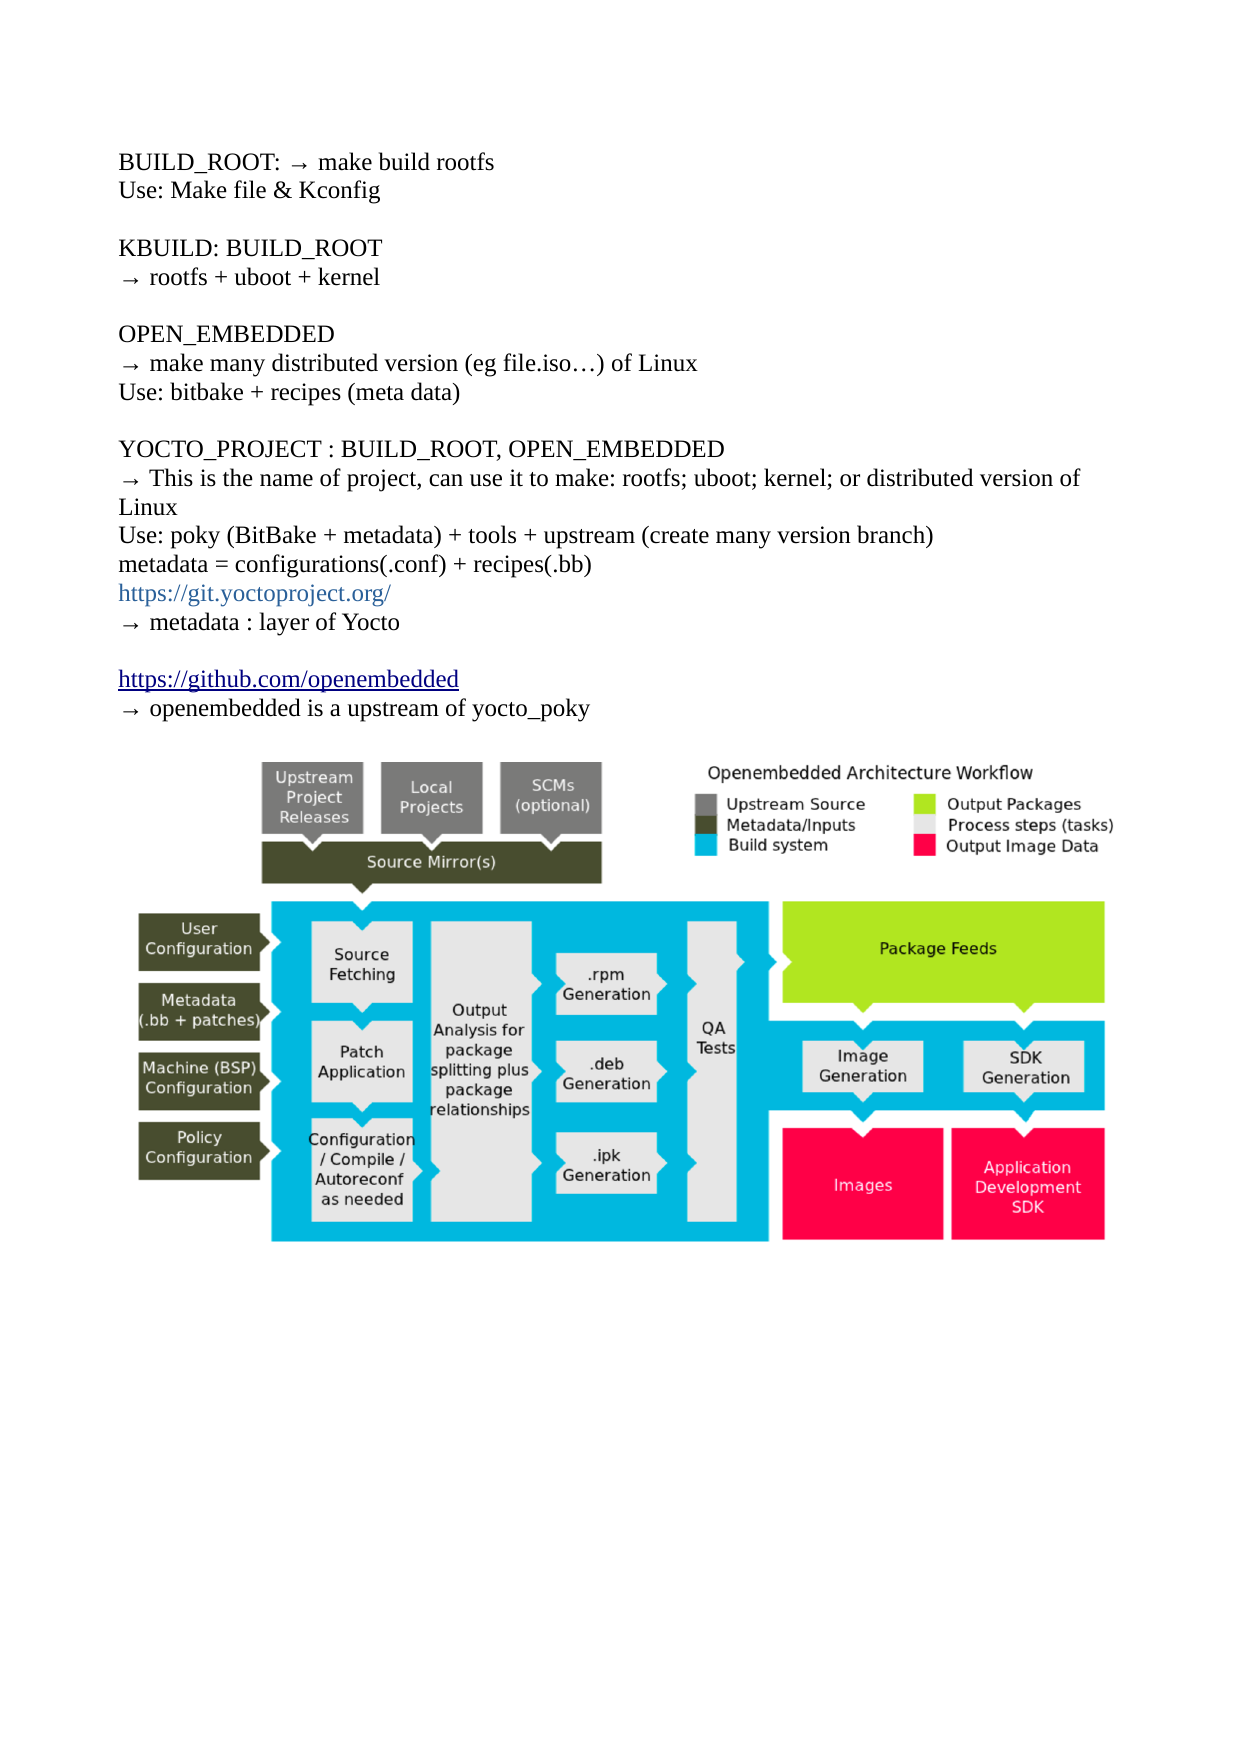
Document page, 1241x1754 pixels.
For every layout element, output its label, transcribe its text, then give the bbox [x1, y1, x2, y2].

text → rootfs + uboot + kernel [118, 262, 1122, 291]
text metadata = configurations(.conf) + recipes(.bb) [118, 549, 1122, 578]
text YOCTO_PROJECT : BUILD_ROOT, OPEN_EMBEDDED [118, 434, 1122, 463]
text → metadata : layer of Yocto [118, 607, 1122, 636]
text Use: bitbake + recipes (meta data) [118, 377, 1122, 406]
text → make many distributed version (eg file.iso…) of Linux [118, 348, 1122, 377]
text Use: poky (BitBake + metadata) + tools + upstream (create many version branch) [118, 521, 1122, 549]
text OPEN_EMBEDDED [118, 319, 1122, 348]
text KBUILD: BUILD_ROOT [118, 233, 1122, 262]
text BUILD_ROOT: → make build rootfs [118, 147, 1122, 176]
text → This is the name of project, can use it to make: rootfs; uboot; kernel; or distributed version of Linux [118, 463, 1122, 521]
text → openembedded is a upstream of yocto_poky [118, 693, 1122, 722]
picture [118, 750, 1123, 1246]
text Use: Make file & Kconfig [118, 176, 1122, 204]
text https://git.yoctoproject.org/ [118, 578, 1122, 607]
text https://github.com/openembedded [118, 664, 1122, 693]
